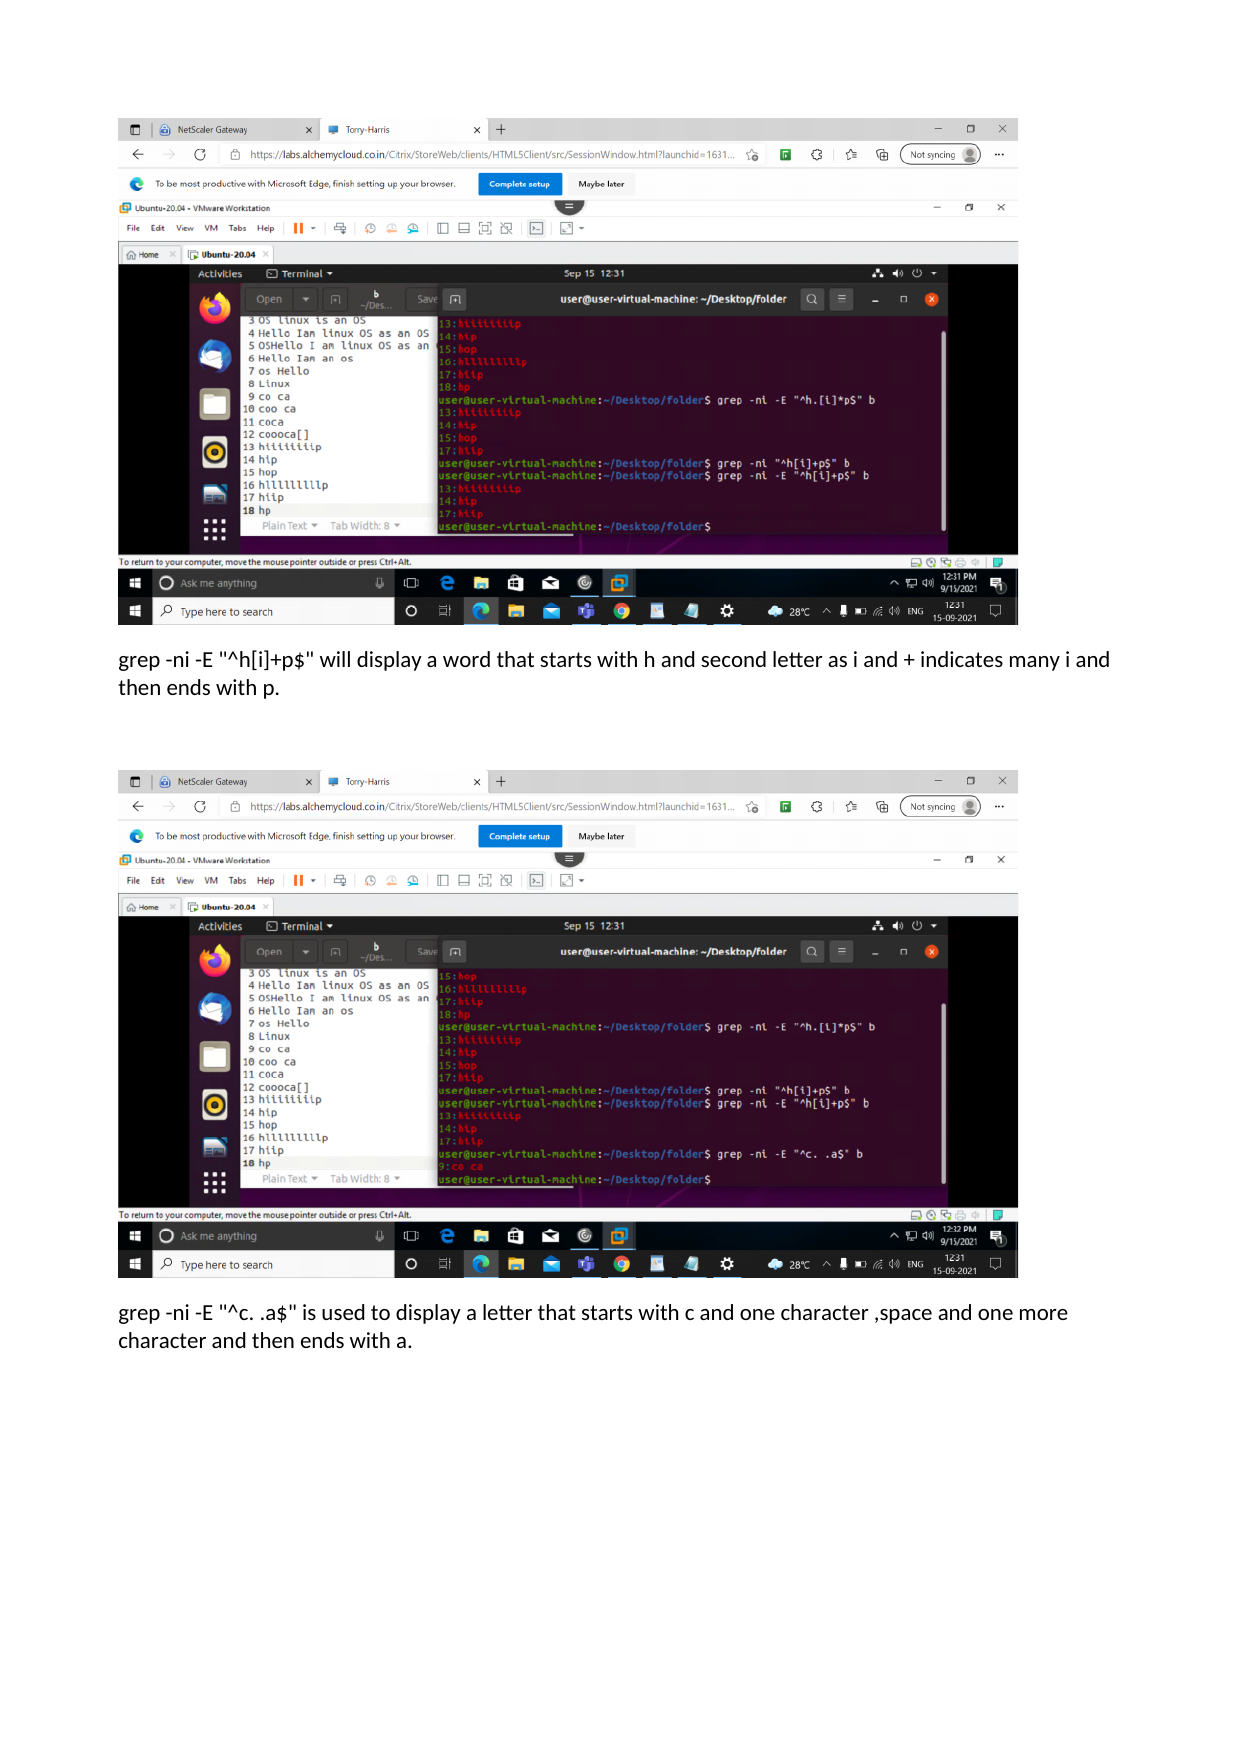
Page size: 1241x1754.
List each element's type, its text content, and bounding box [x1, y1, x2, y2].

text grep -ni -E "^c. .a$" is used to display a letter that starts with c and one character ,space and one more character and then ends with a. [118, 1298, 1122, 1354]
text grep -ni -E "^h[i]+p$" will display a word that starts with h and second letter as i and + indicates many i and then ends with p. [118, 645, 1122, 701]
